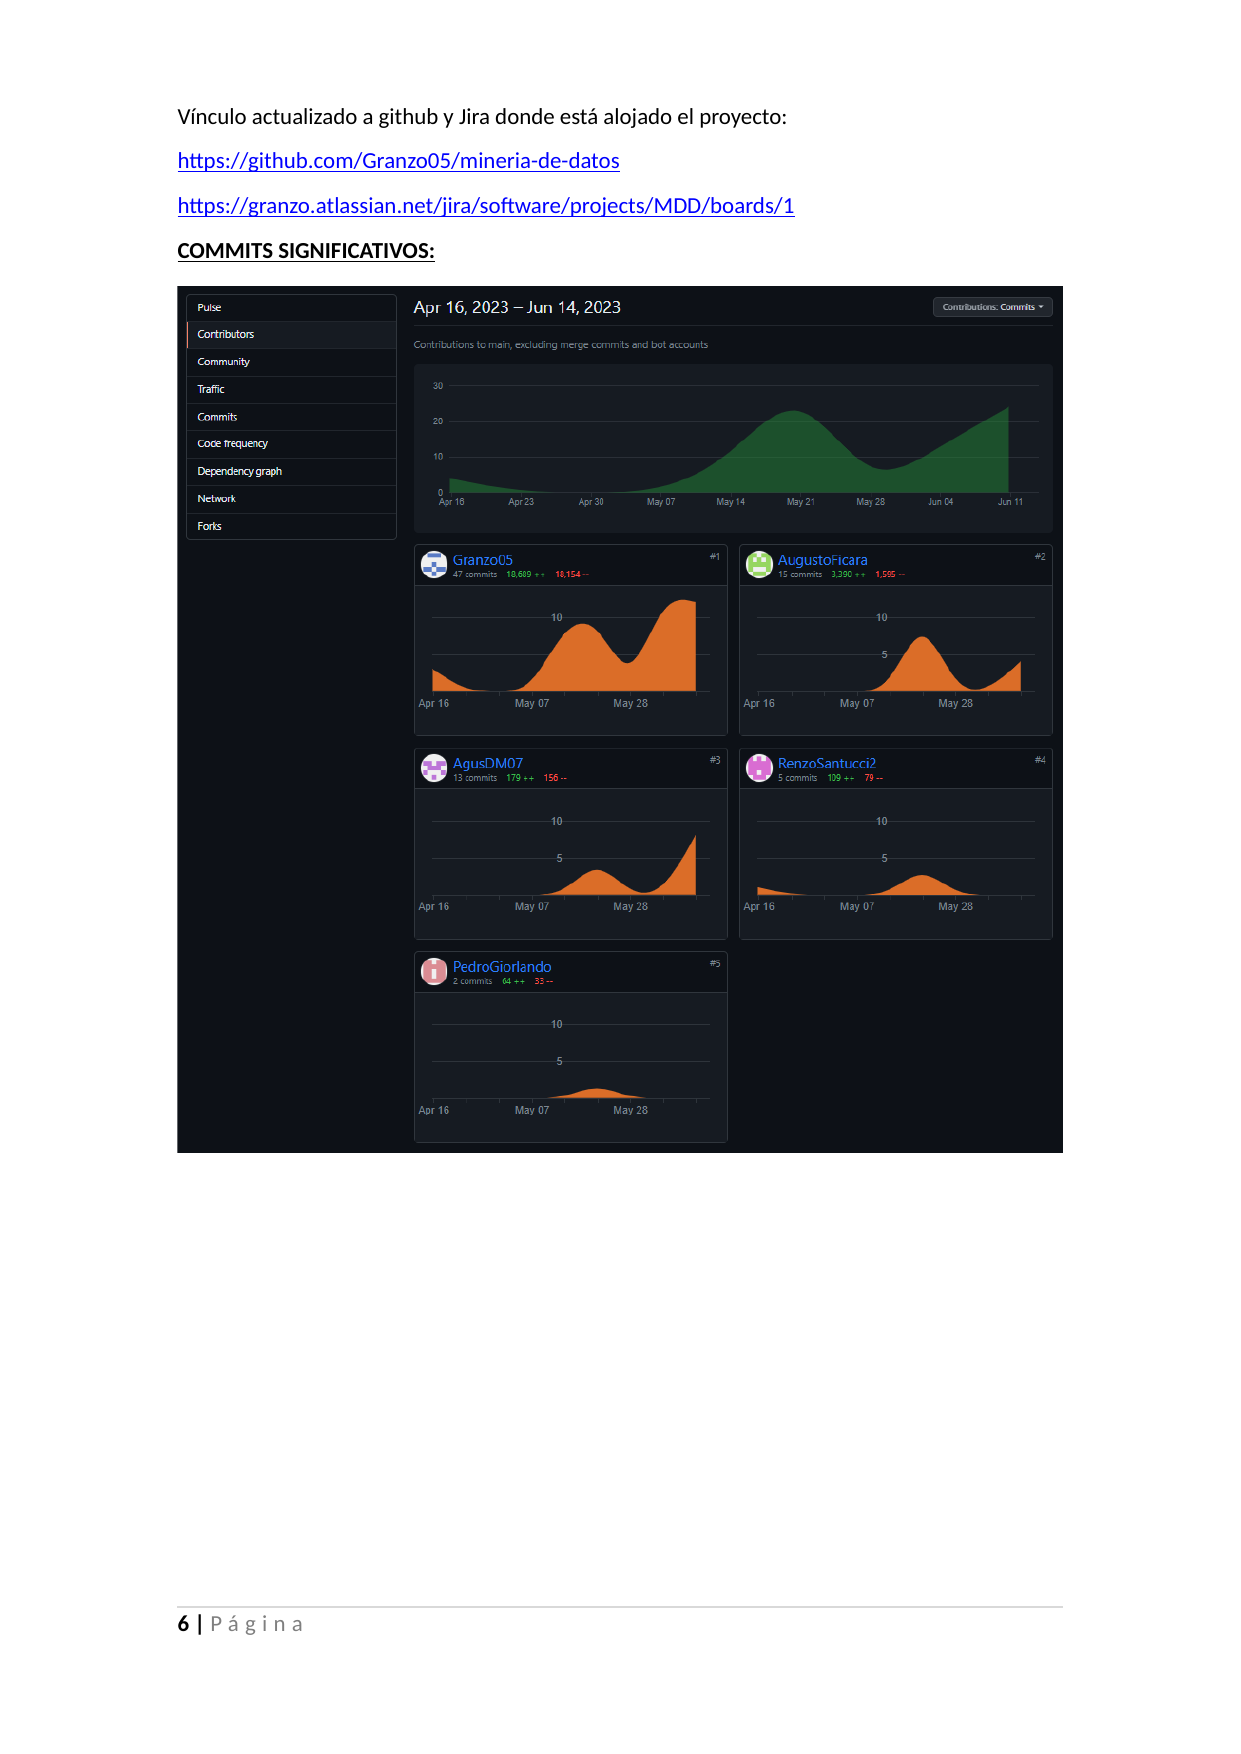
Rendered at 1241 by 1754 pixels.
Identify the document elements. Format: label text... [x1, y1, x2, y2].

text https://github.com/Granzo05/mineria-de-datos [177, 147, 1063, 175]
text Vínculo actualizado a github y Jira donde está alojado el proyecto: [177, 102, 1063, 130]
text COMMITS SIGNIFICATIVOS: [177, 236, 1063, 264]
text https://granzo.atlassian.net/jira/software/projects/MDD/boards/1 [177, 192, 1063, 219]
